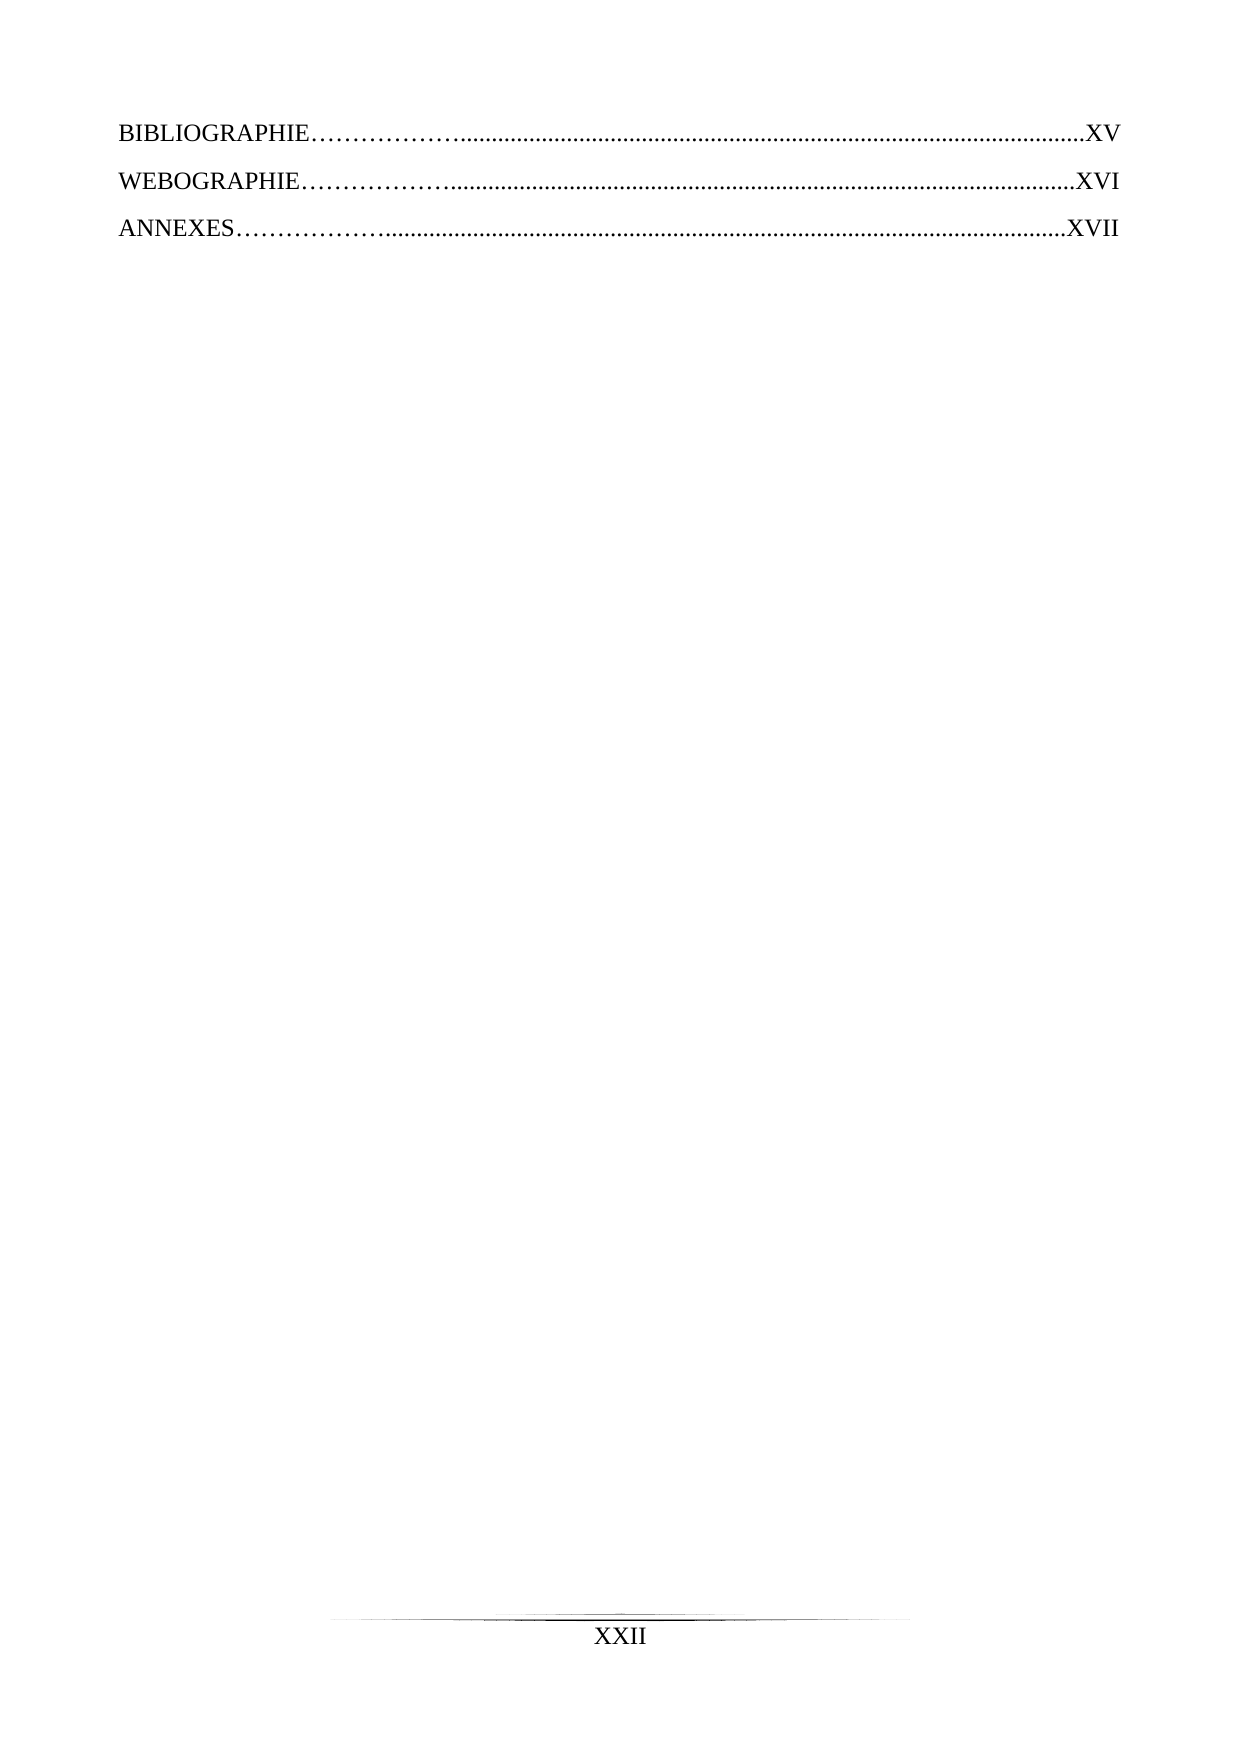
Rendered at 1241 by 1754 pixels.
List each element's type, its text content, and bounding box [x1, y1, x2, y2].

picture [171, 1613, 1069, 1622]
text WEBOGRAPHIE………………..... ...............................................................................................XVI [118, 166, 1122, 194]
text BIBLIOGRAPHIE………………..... ...............................................................................................XV [118, 118, 1122, 147]
text ANNEXES………………..... ........................................................................................................XVII [118, 213, 1122, 242]
